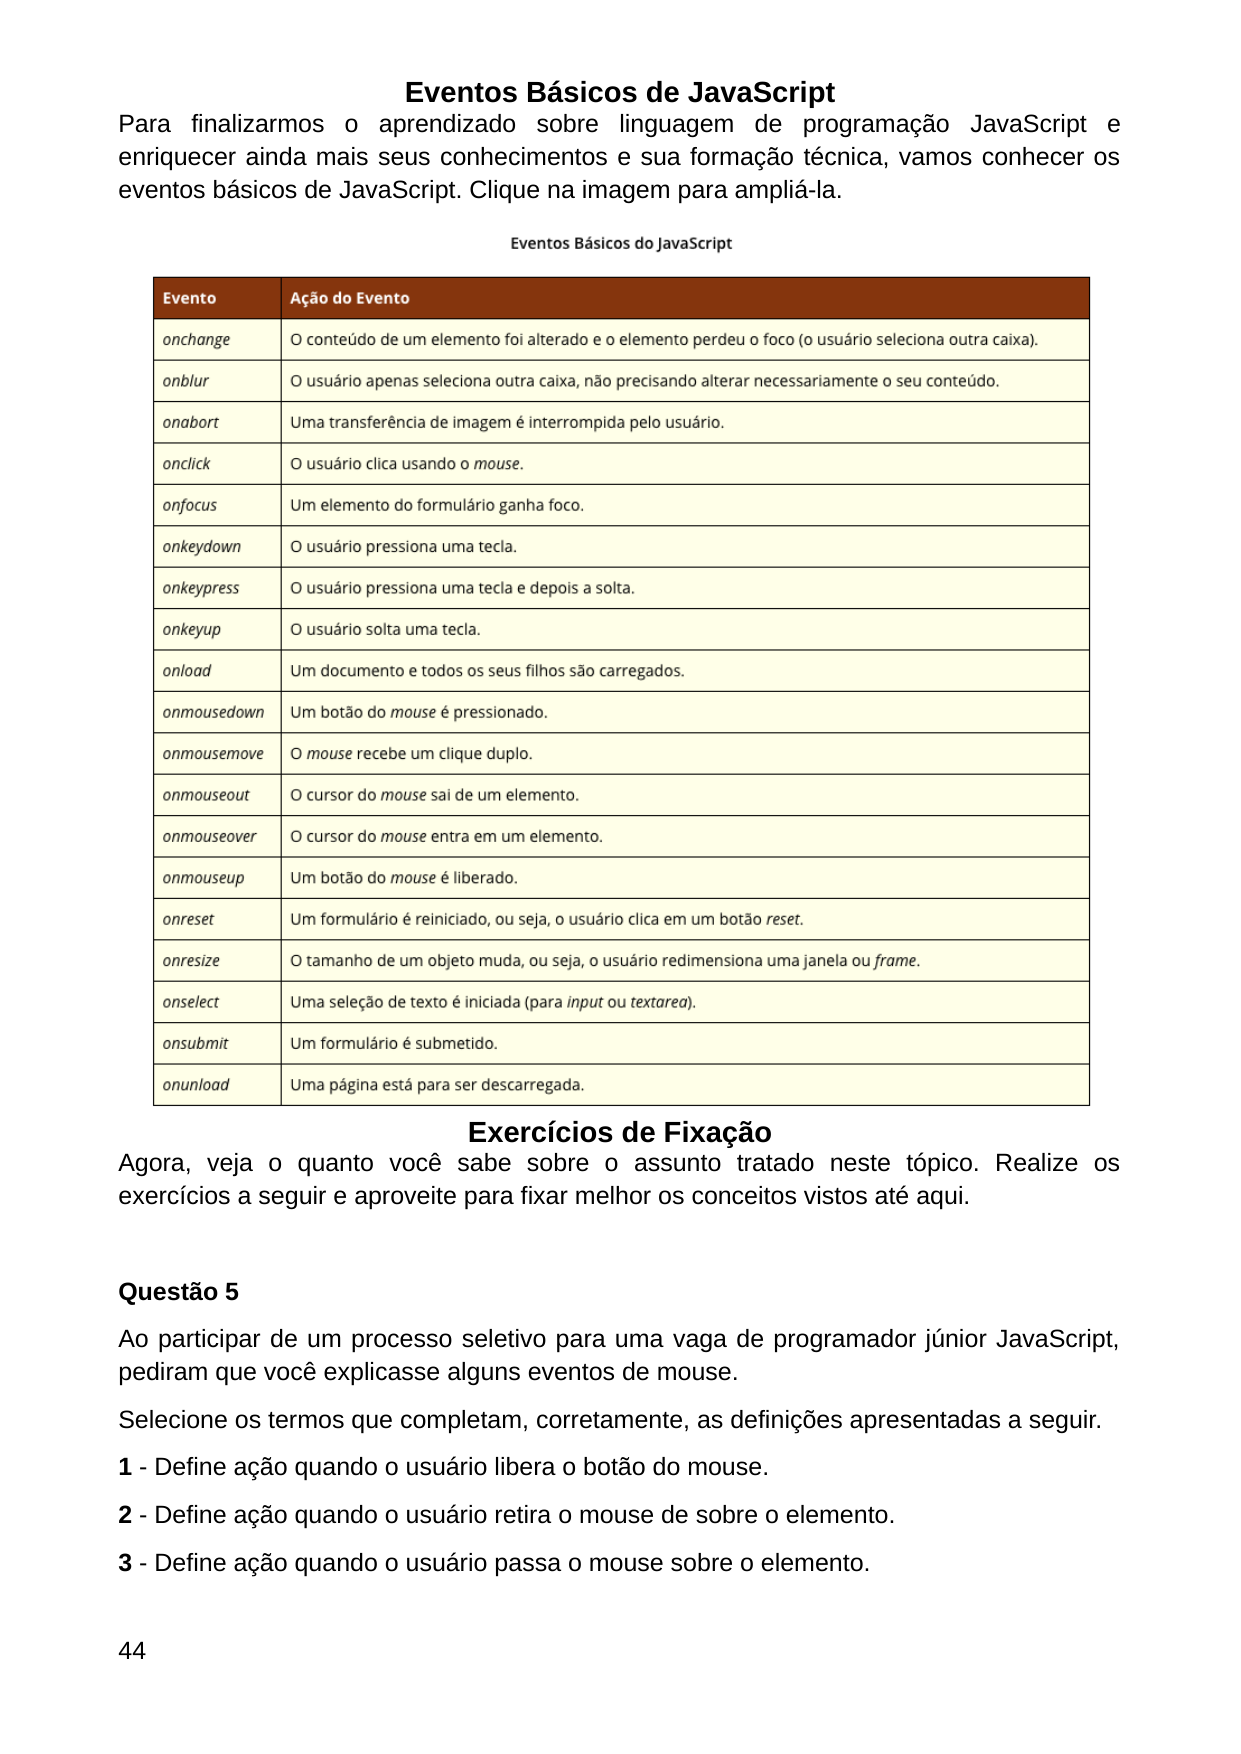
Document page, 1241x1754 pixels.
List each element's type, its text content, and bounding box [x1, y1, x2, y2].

text 2 - Define ação quando o usuário retira o mouse de sobre o elemento. [118, 1500, 1122, 1529]
subtitle Eventos Básicos de JavaScript [118, 75, 1122, 108]
text 1 - Define ação quando o usuário libera o botão do mouse. [118, 1452, 1122, 1481]
text Selecione os termos que completam, corretamente, as definições apresentadas a seguir. [118, 1405, 1122, 1433]
text Ao participar de um processo seletivo para uma vaga de programador júnior JavaScript, pediram que você explicasse alguns eventos de mouse. [118, 1324, 1122, 1386]
subtitle Exercícios de Fixação [118, 284, 1122, 1148]
text Agora, veja o quanto você sabe sobre o assunto tratado neste tópico. Realize os exercícios a seguir e aproveite para fixar melhor os conceitos vistos até aqui. [118, 1148, 1122, 1210]
text Para finalizarmos o aprendizado sobre linguagem de programação JavaScript e enriquecer ainda mais seus conhecimentos e sua formação técnica, vamos conhecer os eventos básicos de JavaScript. Clique na imagem para ampliá-la. [118, 108, 1122, 203]
text 3 - Define ação quando o usuário passa o mouse sobre o elemento. [118, 1547, 1122, 1576]
text Questão 5 [118, 1276, 1122, 1305]
